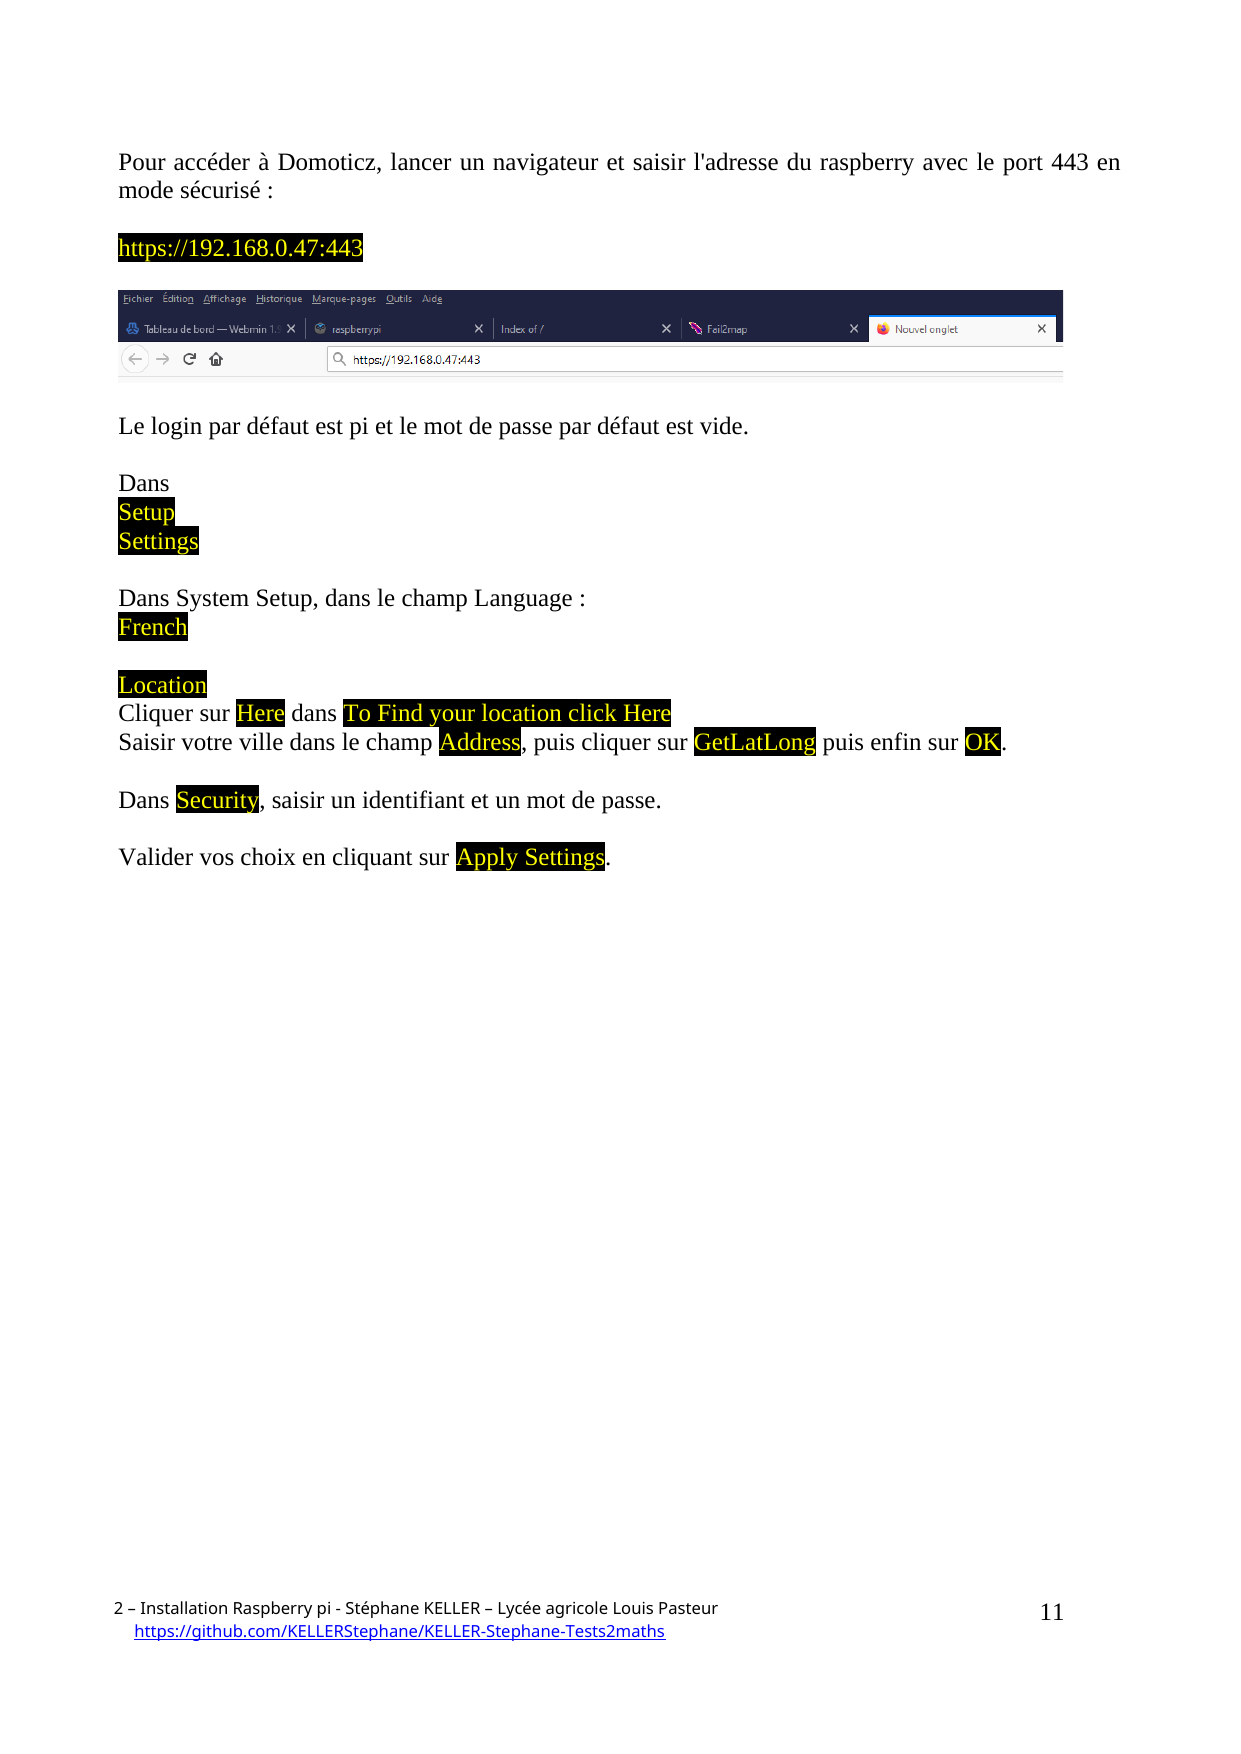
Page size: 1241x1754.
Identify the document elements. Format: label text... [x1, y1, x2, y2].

text https://192.168.0.47:443 [118, 233, 1122, 262]
text French [118, 612, 1122, 641]
text Le login par défaut est pi et le mot de passe par défaut est vide. [118, 411, 1122, 440]
text Pour accéder à Domoticz, lancer un navigateur et saisir l'adresse du raspberry avec le port 443 en mode sécurisé : [118, 147, 1122, 204]
text Setup [118, 497, 1122, 526]
picture [118, 290, 1064, 383]
text Dans Security, saisir un identifiant et un mot de passe. [118, 785, 1122, 813]
text Location [118, 670, 1122, 698]
text Saisir votre ville dans le champ Address, puis cliquer sur GetLatLong puis enfin sur OK. [118, 727, 1122, 756]
text Settings [118, 526, 1122, 555]
text Dans System Setup, dans le champ Language : [118, 583, 1122, 612]
text Valider vos choix en cliquant sur Apply Settings. [118, 842, 1122, 871]
text Cliquer sur Here dans To Find your location click Here [118, 698, 1122, 727]
text Dans [118, 468, 1122, 497]
